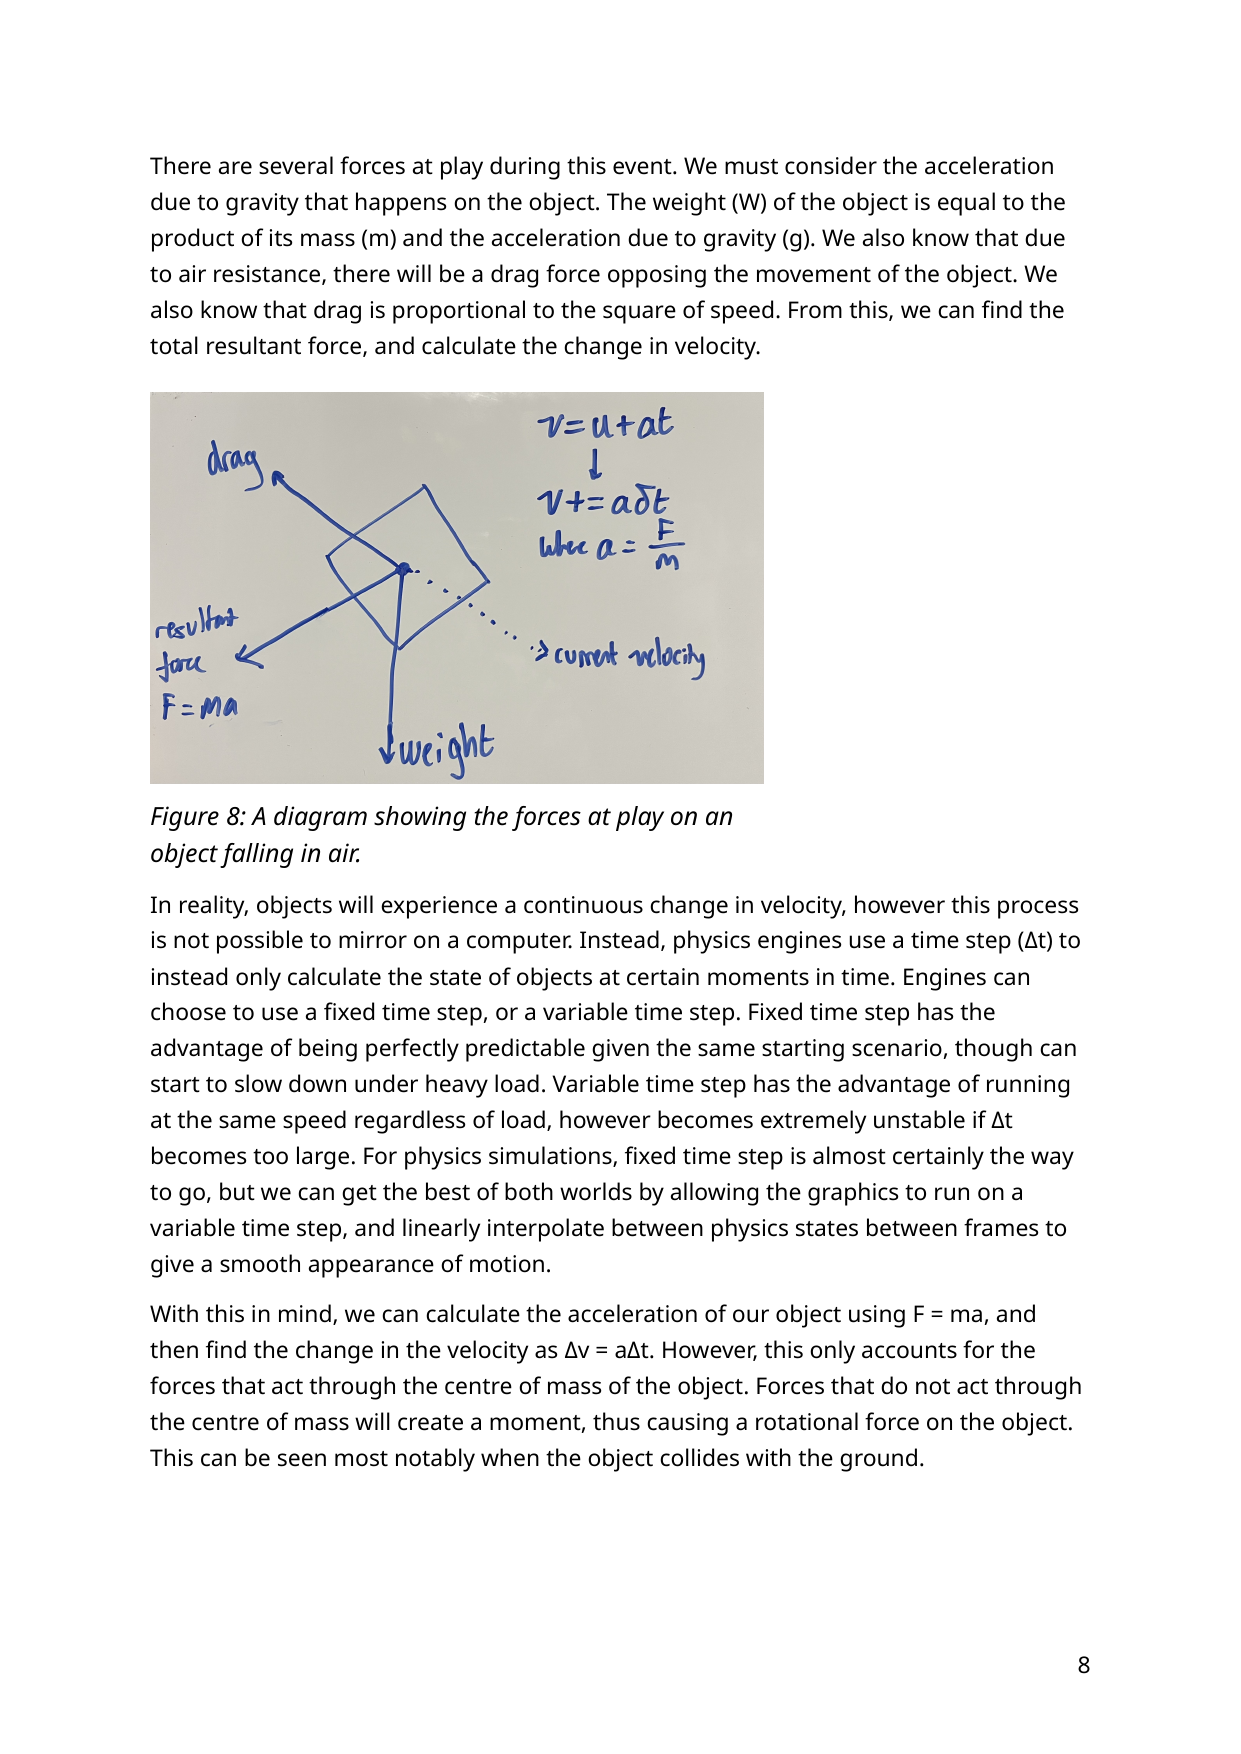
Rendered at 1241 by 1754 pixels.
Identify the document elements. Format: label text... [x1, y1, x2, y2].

picture [150, 392, 764, 784]
text Figure 8: A diagram showing the forces at play on an object falling in air. [150, 784, 764, 869]
text In reality, objects will experience a continuous change in velocity, however this process is not possible to mirror on a computer. Instead, physics engines use a time step (Δt) to instead only calculate the state of objects at certain moments in time. Engines can choose to use a fixed time step, or a variable time step. Fixed time step has the advantage of being perfectly predictable given the same starting scenario, though can start to slow down under heavy load. Variable time step has the advantage of running at the same speed regardless of load, however becomes extremely unstable if Δt becomes too large. For physics simulations, fixed time step is almost certainly the way to go, but we can get the best of both worlds by allowing the graphics to run on a variable time step, and linearly interpolate between physics states between frames to give a smooth appearance of motion. [150, 888, 1090, 1279]
text With this in mind, we can calculate the acceleration of our object using F = ma, and then find the change in the velocity as Δv = aΔt. However, this only accounts for the forces that act through the centre of mass of the object. Forces that do not act through the centre of mass will create a moment, thus causing a rotational force on the object. This can be seen most notably when the object collides with the ground. [150, 1298, 1090, 1473]
text There are several forces at play during this event. We must consider the acceleration due to gravity that happens on the object. The weight (W) of the object is equal to the product of its mass (m) and the acceleration due to gravity (g). We also know that due to air resistance, there will be a drag force opposing the movement of the object. We also know that drag is proportional to the square of speed. From this, we can find the total resultant force, and calculate the change in velocity. [150, 150, 1090, 361]
